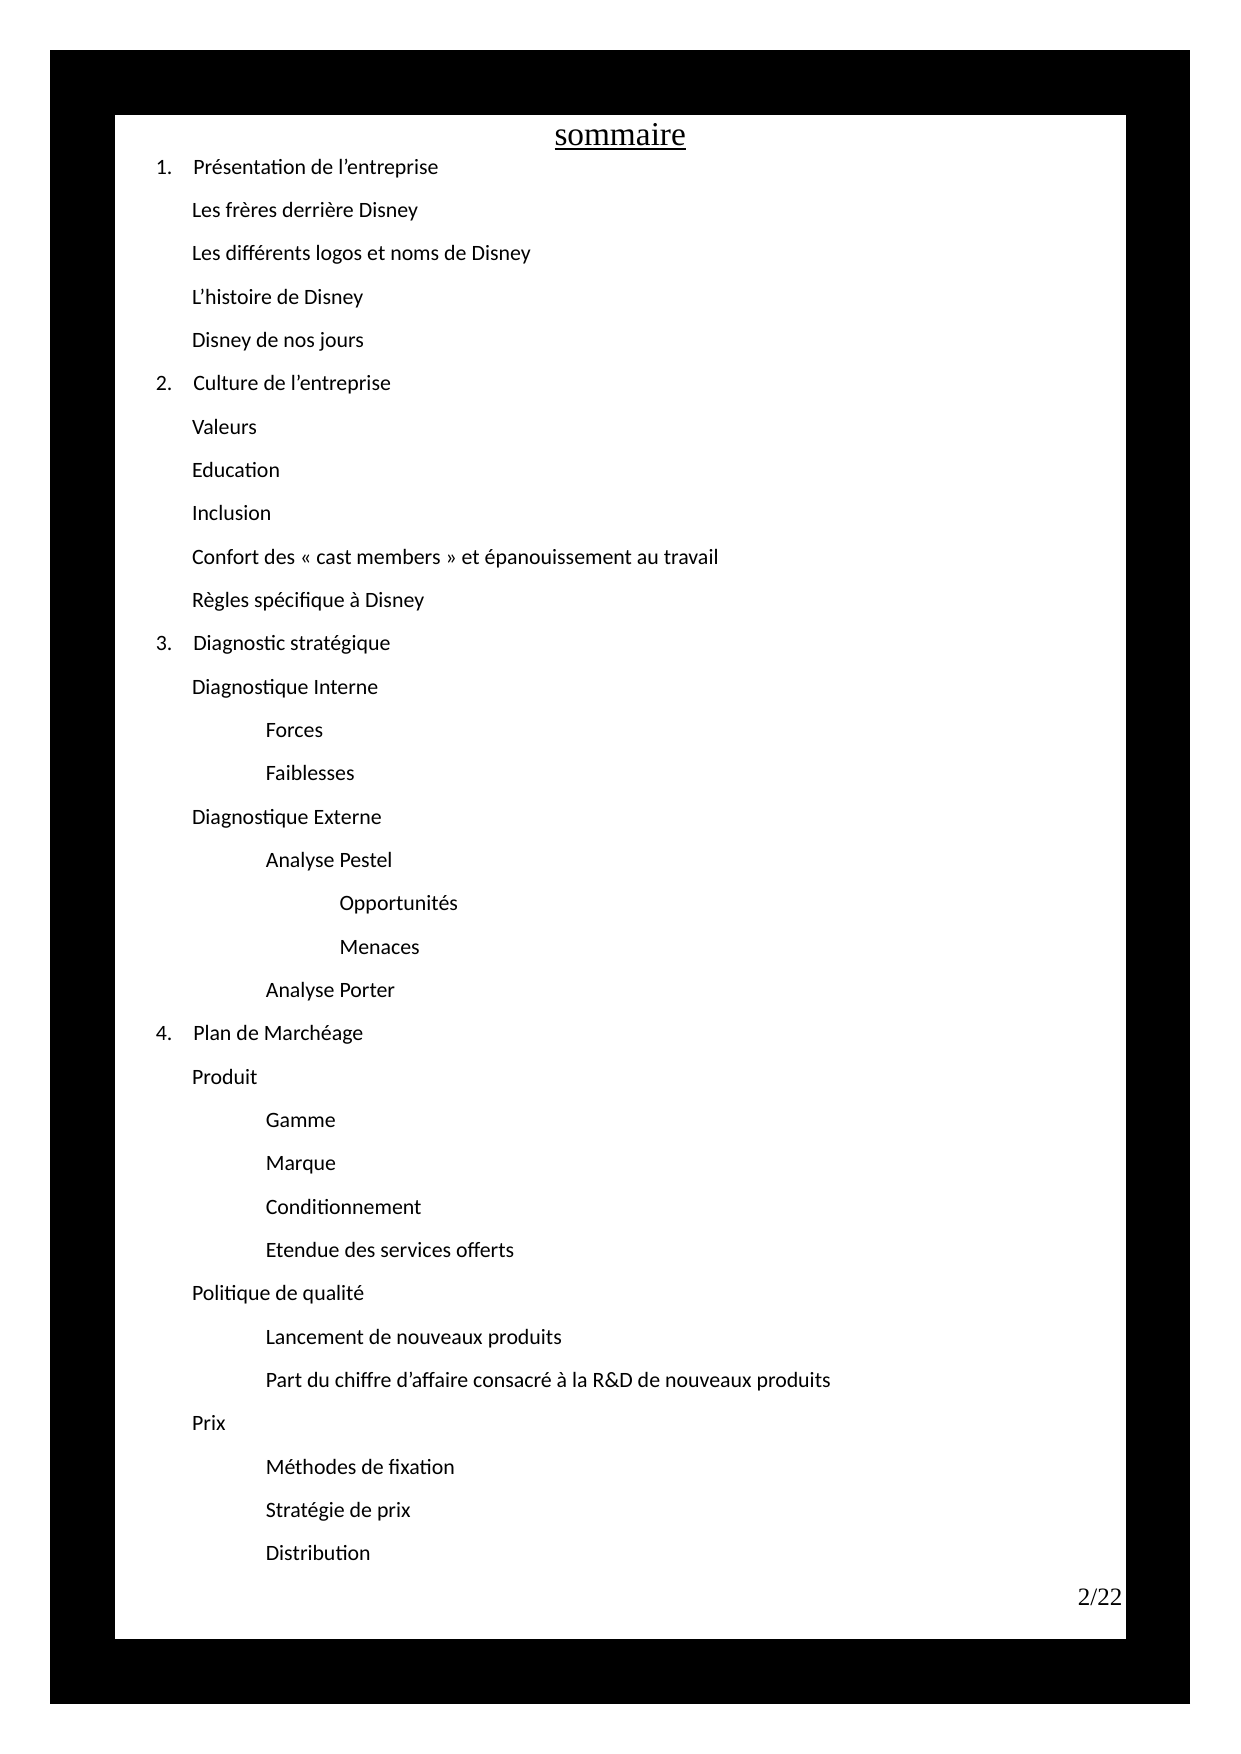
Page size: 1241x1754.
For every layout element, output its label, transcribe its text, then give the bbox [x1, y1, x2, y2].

text Politique de qualité [118, 1279, 1122, 1306]
text Inclusion [118, 499, 1122, 526]
text Disney de nos jours [118, 326, 1122, 353]
text Marque [192, 1149, 1122, 1176]
text Part du chiffre d’affaire consacré à la R&D de nouveaux produits [192, 1366, 1122, 1393]
text Distribution [192, 1539, 1122, 1566]
text Les frères derrière Disney [118, 196, 1122, 223]
text Lancement de nouveaux produits [192, 1323, 1122, 1349]
text Confort des « cast members » et épanouissement au travail [118, 543, 1122, 569]
text Gamme [192, 1106, 1122, 1133]
text Education [118, 456, 1122, 483]
text Règles spécifique à Disney [118, 586, 1122, 613]
text Opportunités [266, 889, 1122, 916]
text sommaire [118, 115, 1122, 153]
list Présentation de l’entreprise [156, 153, 1122, 179]
text Forces [192, 716, 1122, 743]
list Diagnostic stratégique [156, 629, 1122, 656]
text Conditionnement [192, 1193, 1122, 1219]
list Culture de l’entreprise [156, 369, 1122, 396]
text Diagnostique Externe [118, 803, 1122, 829]
text Analyse Pestel [192, 846, 1122, 873]
text Stratégie de prix [192, 1496, 1122, 1523]
text Diagnostique Interne [118, 673, 1122, 699]
text Prix [118, 1409, 1122, 1436]
text Analyse Porter [192, 976, 1122, 1003]
text Valeurs [118, 413, 1122, 439]
text Faiblesses [192, 759, 1122, 786]
list Plan de Marchéage [156, 1019, 1122, 1046]
text Etendue des services offerts [192, 1236, 1122, 1263]
text Méthodes de fixation [192, 1453, 1122, 1479]
text Menaces [266, 933, 1122, 959]
text Produit [118, 1063, 1122, 1089]
text Les différents logos et noms de Disney [192, 239, 1122, 266]
text L’histoire de Disney [118, 283, 1122, 309]
